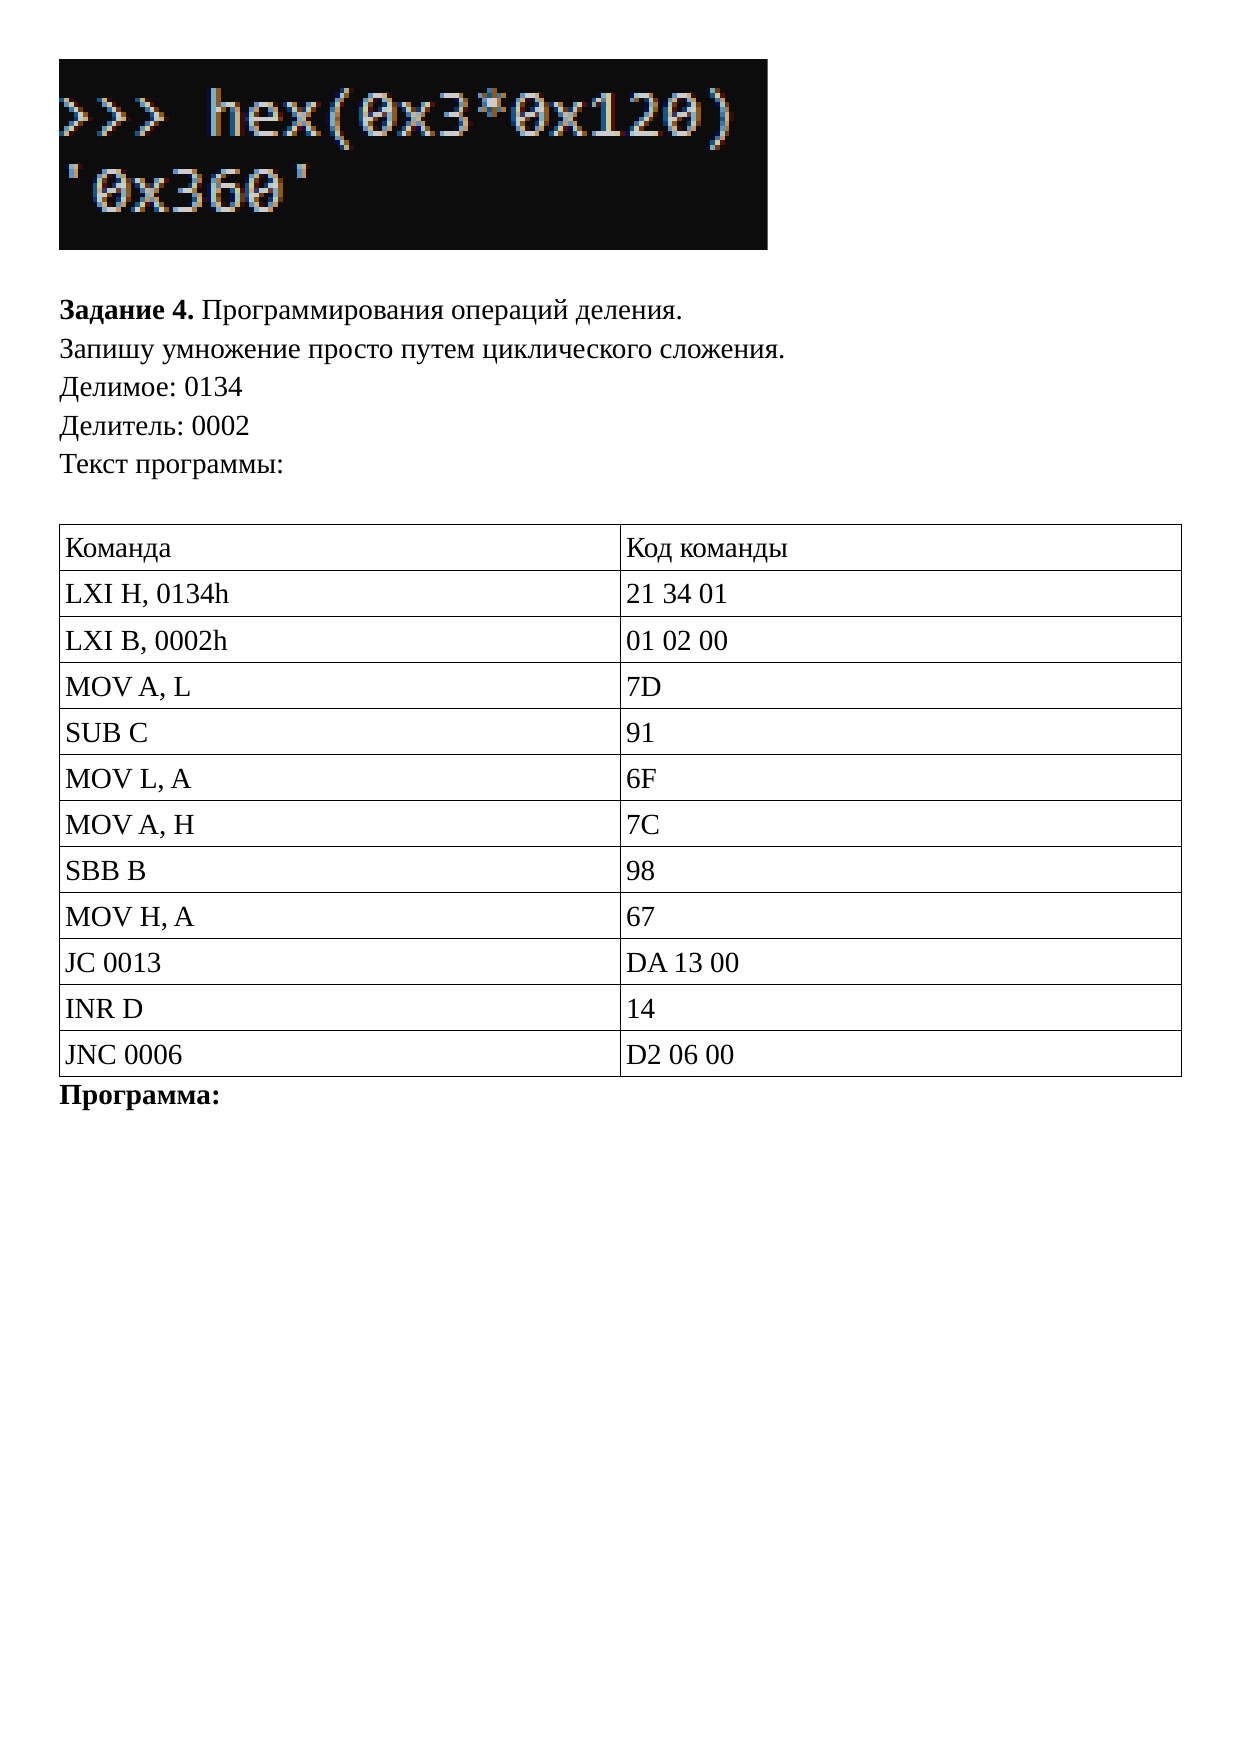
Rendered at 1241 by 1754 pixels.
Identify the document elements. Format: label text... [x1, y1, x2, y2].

table_cell LXI H, 0134h [60, 571, 620, 616]
table_cell 7C [621, 801, 1181, 846]
text Задание 4. Программирования операций деления. [59, 292, 1181, 326]
table_cell 6F [621, 755, 1181, 800]
table_cell DA 13 00 [621, 939, 1181, 984]
table_cell 01 02 00 [621, 617, 1181, 662]
table_cell MOV L, A [60, 755, 620, 800]
table_cell 98 [621, 847, 1181, 892]
table_cell JNC 0006 [60, 1031, 620, 1076]
text Делитель: 0002 [59, 408, 1181, 442]
table_cell 21 34 01 [621, 571, 1181, 616]
table_cell MOV H, A [60, 893, 620, 938]
table_cell SBB B [60, 847, 620, 892]
table_cell LXI B, 0002h [60, 617, 620, 662]
table_cell INR D [60, 985, 620, 1030]
text Текст программы: [59, 447, 1181, 480]
table_header Код команды [621, 525, 1181, 570]
table_cell 14 [621, 985, 1181, 1030]
text Запишу умножение просто путем циклического сложения. [59, 331, 1181, 364]
table_cell MOV A, H [60, 801, 620, 846]
table_cell 7D [621, 663, 1181, 708]
table_cell MOV A, L [60, 663, 620, 708]
picture [59, 126, 87, 250]
table_cell JC 0013 [60, 939, 620, 984]
table_header Команда [60, 525, 620, 570]
table_cell 67 [621, 893, 1181, 938]
text Программа: [59, 1077, 1181, 1111]
text Делимое: 0134 [59, 369, 1181, 403]
table_cell 91 [621, 709, 1181, 754]
table_cell SUB C [60, 709, 620, 754]
table_cell D2 06 00 [621, 1031, 1181, 1076]
